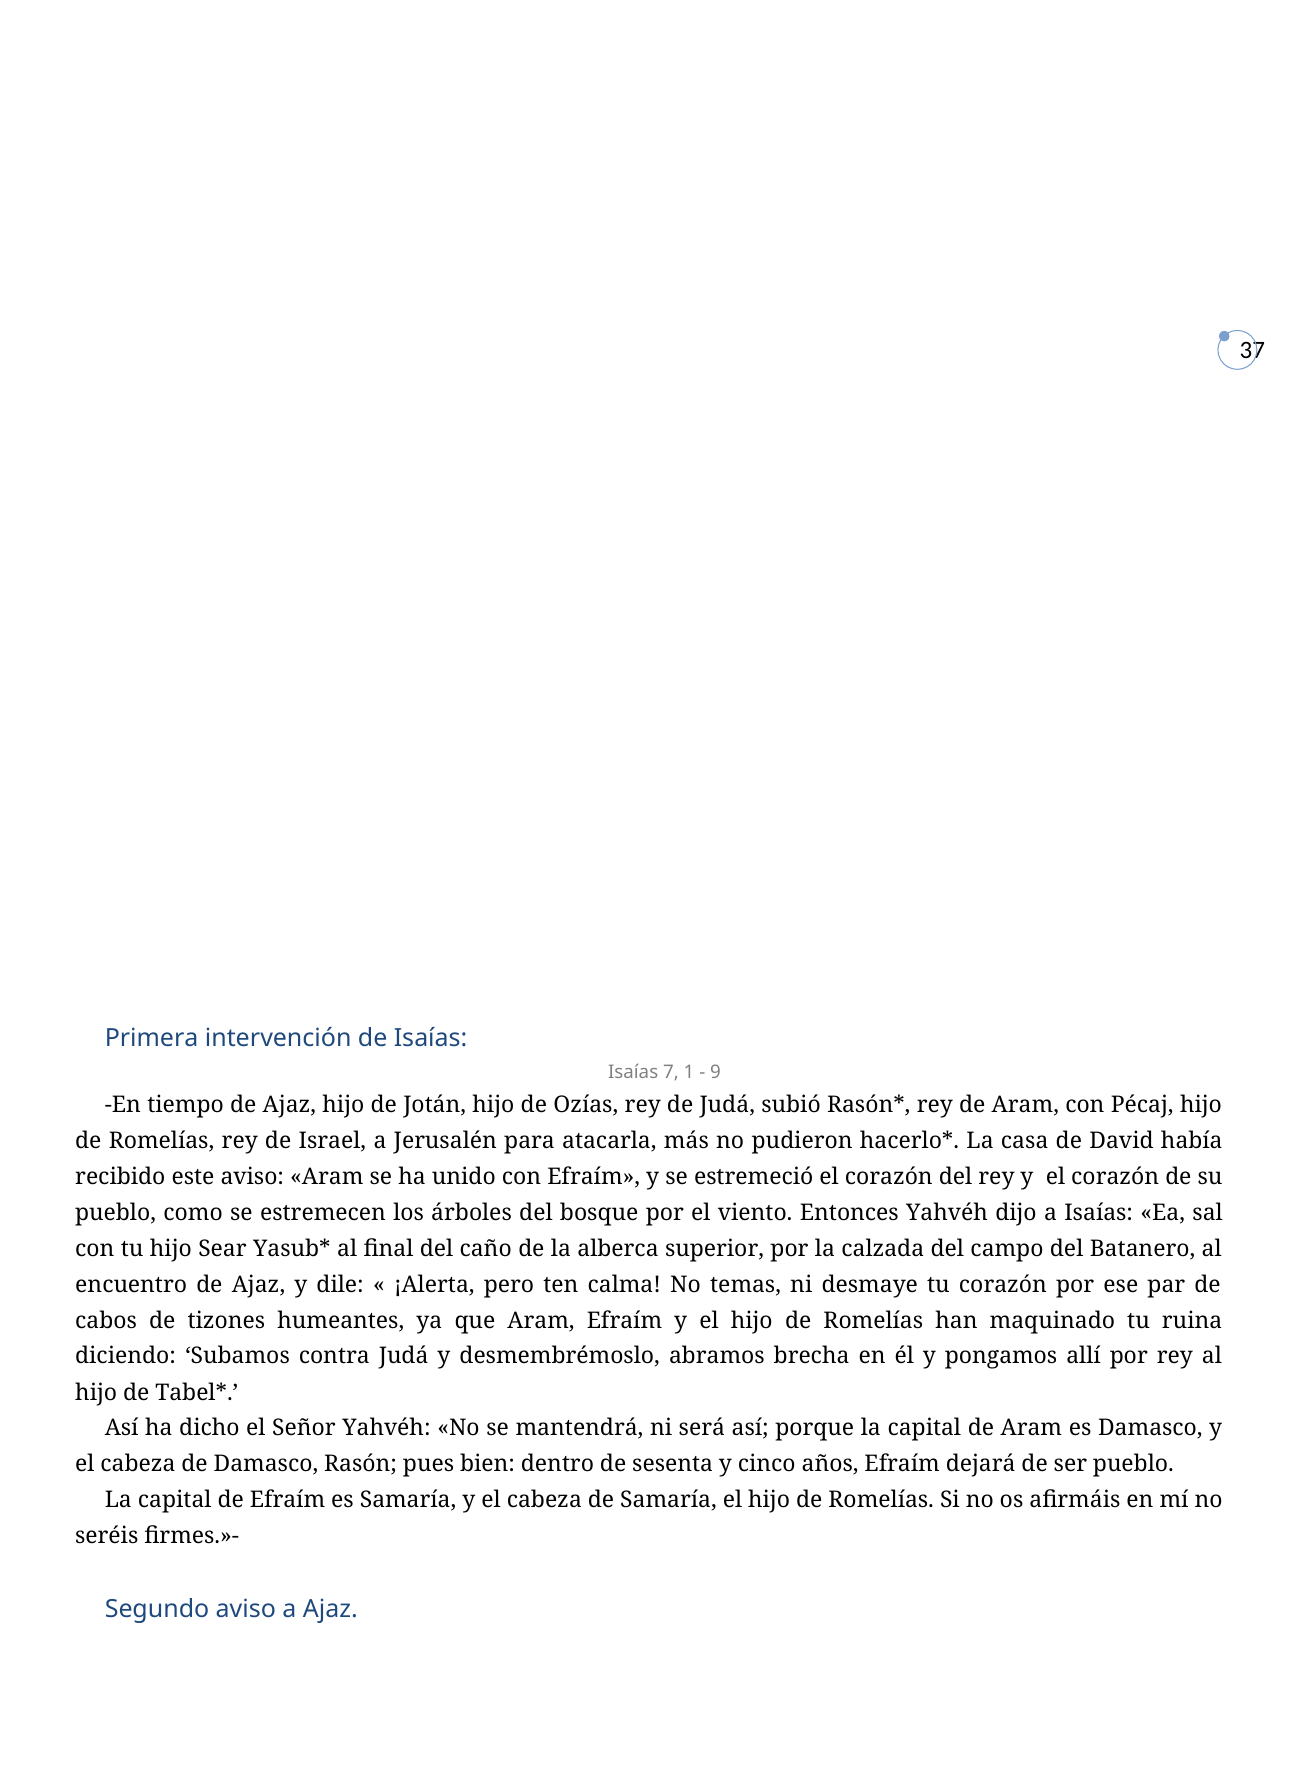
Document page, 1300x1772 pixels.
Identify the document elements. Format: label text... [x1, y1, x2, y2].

text Así ha dicho el Señor Yahvéh: «No se mantendrá, ni será así; porque la capital de Aram es Damasco, y el cabeza de Damasco, Rasón; pues bien: dentro de sesenta y cinco años, Efraím dejará de ser pueblo. [75, 1411, 1224, 1478]
text Segundo aviso a Ajaz. [104, 1591, 1224, 1625]
text -En tiempo de Ajaz, hijo de Jotán, hijo de Ozías, rey de Judá, subió Rasón*, rey de Aram, con Pécaj, hijo de Romelías, rey de Israel, a Jerusalén para atacarla, más no pudieron hacerlo*. La casa de David había recibido este aviso: «Aram se ha unido con Efraím», y se estremeció el corazón del rey y el corazón de su pueblo, como se estremecen los árboles del bosque por el viento. Entonces Yahvéh dijo a Isaías: «Ea, sal con tu hijo Sear Yasub* al final del caño de la alberca superior, por la calzada del campo del Batanero, al encuentro de Ajaz, y dile: « ¡Alerta, pero ten calma! No temas, ni desmaye tu corazón por ese par de cabos de tizones humeantes, ya que Aram, Efraím y el hijo de Romelías han maquinado tu ruina diciendo: ‘Subamos contra Judá y desmembrémoslo, abramos brecha en él y pongamos allí por rey al hijo de Tabel*.’ [75, 1088, 1224, 1407]
text Primera intervención de Isaías: [75, 1019, 1224, 1053]
text La capital de Efraím es Samaría, y el cabeza de Samaría, el hijo de Romelías. Si no os afirmáis en mí no seréis firmes.»- [75, 1483, 1224, 1550]
text Isaías 7, 1 - 9 [104, 1059, 1224, 1084]
